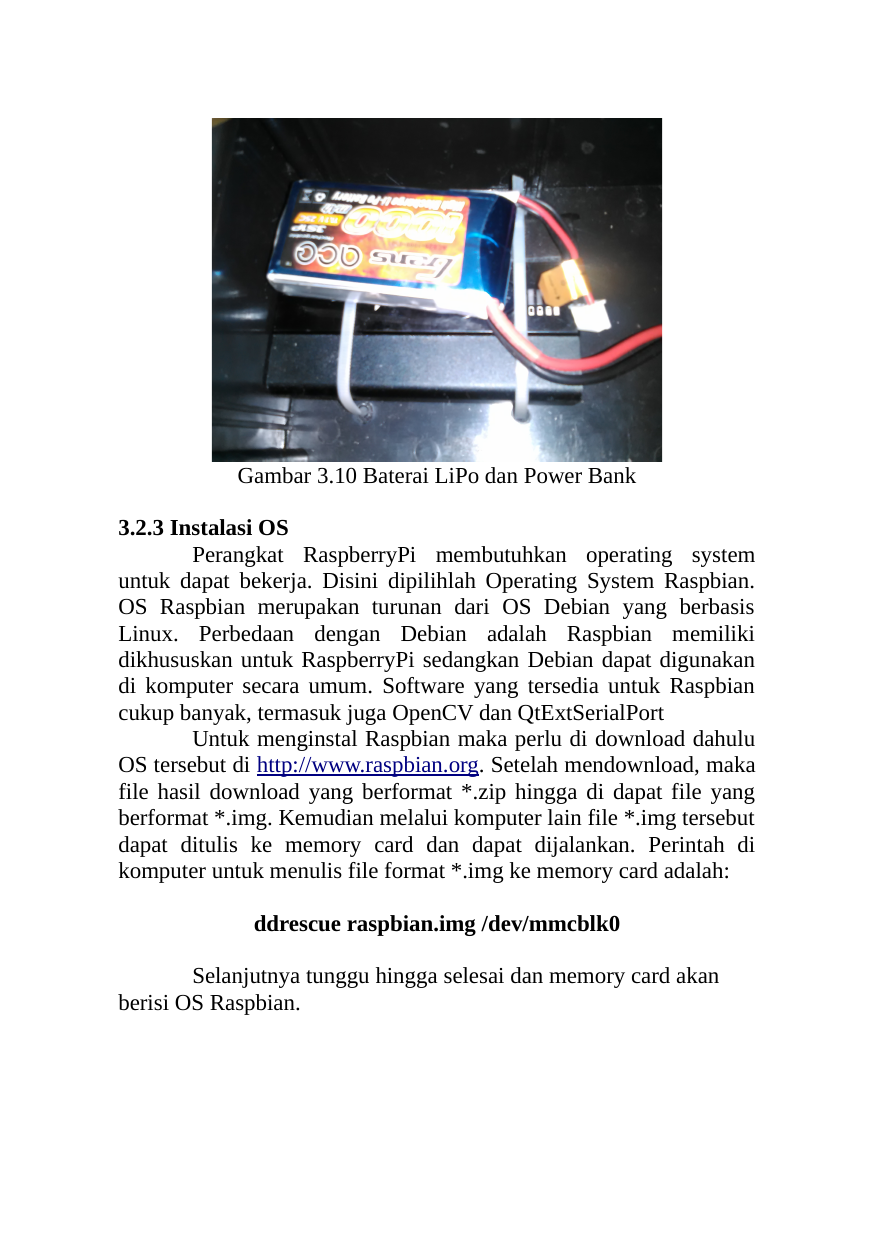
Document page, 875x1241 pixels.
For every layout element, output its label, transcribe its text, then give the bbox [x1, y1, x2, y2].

picture [211, 118, 663, 462]
text Selanjutnya tunggu hingga selesai dan memory card akan berisi OS Raspbian. [118, 962, 756, 1015]
text Perangkat RaspberryPi membutuhkan operating system untuk dapat bekerja. Disini dipilihlah Operating System Raspbian. OS Raspbian merupakan turunan dari OS Debian yang berbasis Linux. Perbedaan dengan Debian adalah Raspbian memiliki dikhususkan untuk RaspberryPi sedangkan Debian dapat digunakan di komputer secara umum. Software yang tersedia untuk Raspbian cukup banyak, termasuk juga OpenCV dan QtExtSerialPort [118, 541, 756, 725]
text Gambar 3.10 Baterai LiPo dan Power Bank [118, 118, 756, 488]
text ddrescue raspbian.img /dev/mmcblk0 [118, 910, 756, 936]
text 3.2.3 Instalasi OS [118, 514, 756, 541]
text Untuk menginstal Raspbian maka perlu di download dahulu OS tersebut di http://www.raspbian.org. Setelah mendownload, maka file hasil download yang berformat *.zip hingga di dapat file yang berformat *.img. Kemudian melalui komputer lain file *.img tersebut dapat ditulis ke memory card dan dapat dijalankan. Perintah di komputer untuk menulis file format *.img ke memory card adalah: [118, 725, 756, 883]
